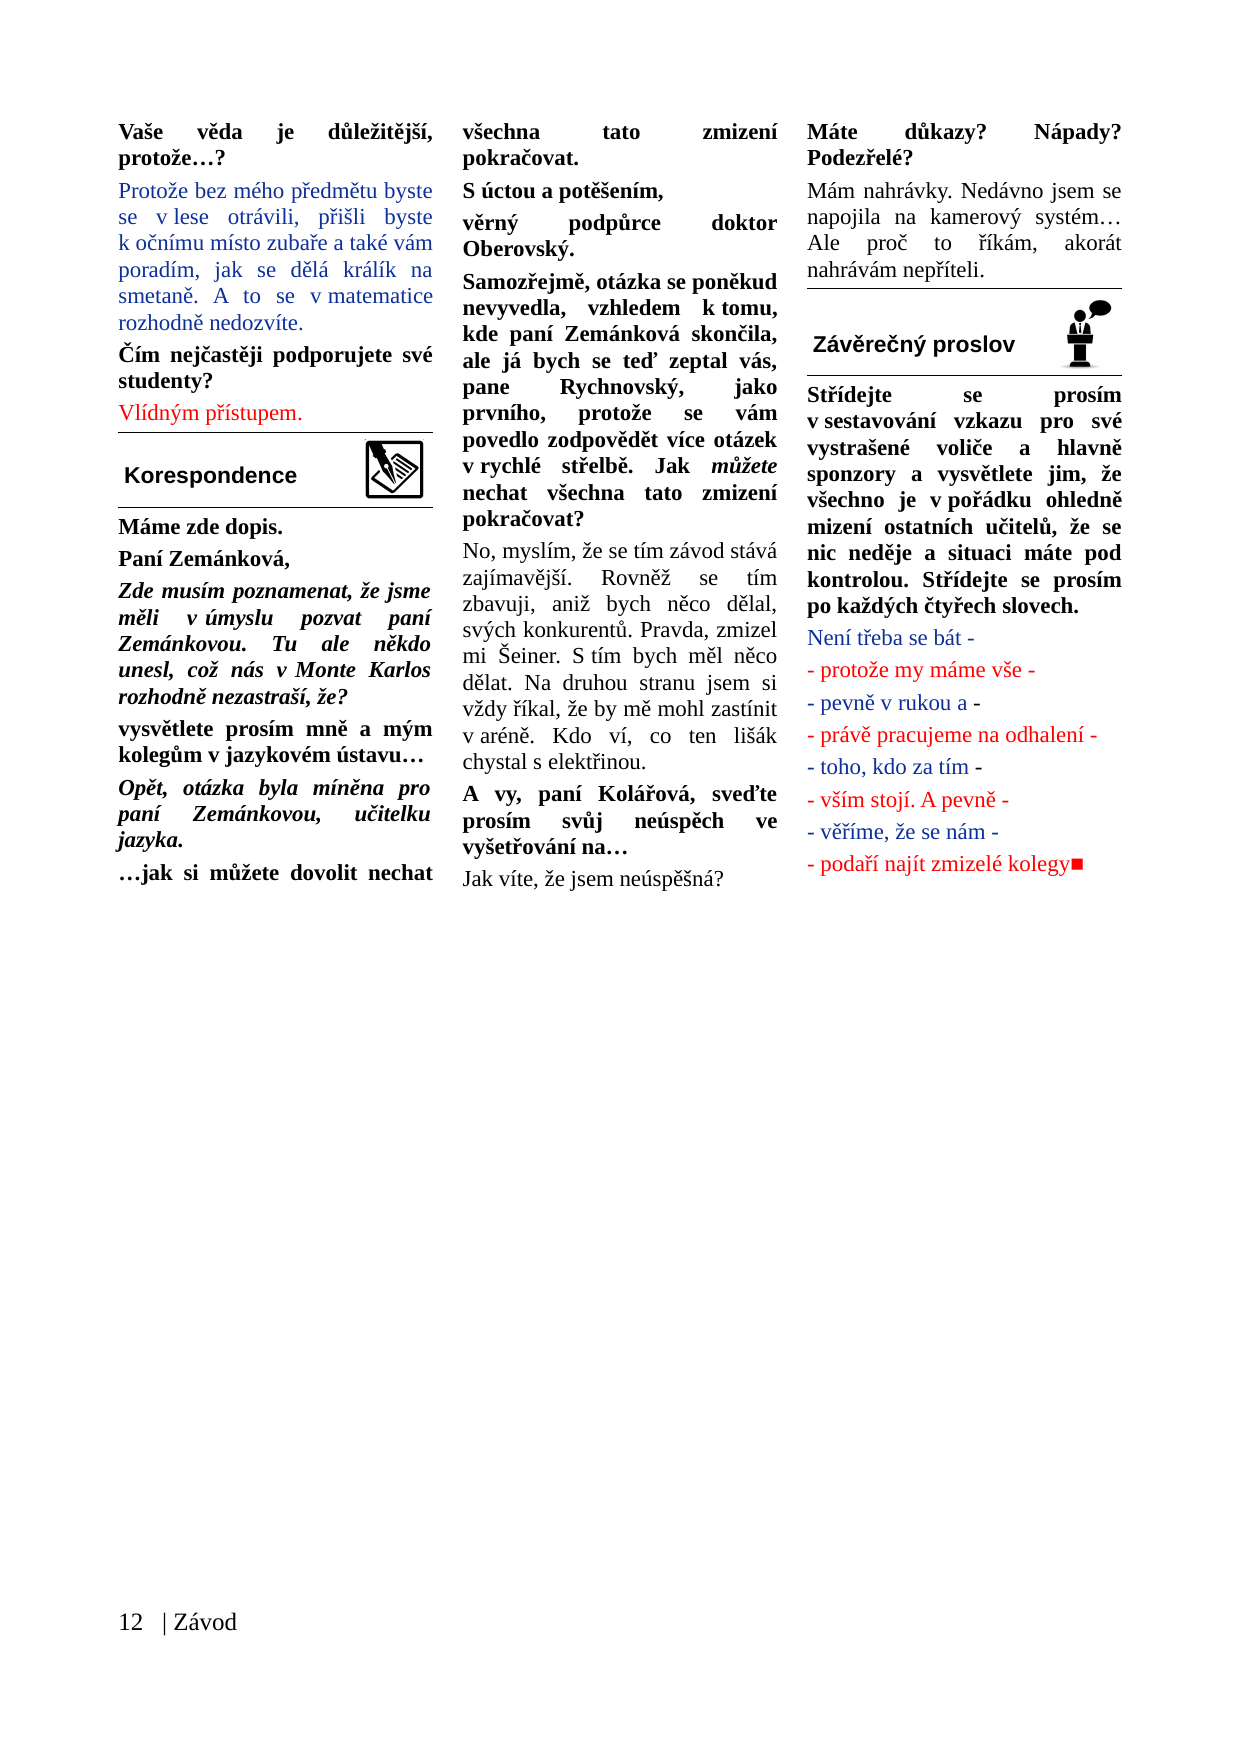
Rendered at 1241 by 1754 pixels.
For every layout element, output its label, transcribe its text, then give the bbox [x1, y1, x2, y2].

text - protože my máme vše - [807, 657, 1122, 683]
text věrný podpůrce doktor Oberovský. [462, 209, 777, 262]
text - podaří najít zmizelé kolegy■ [807, 850, 1122, 877]
text - právě pracujeme na odhalení - [807, 721, 1122, 747]
text - toho, kdo za tím - [807, 753, 1122, 780]
text - vším stojí. A pevně - [807, 786, 1122, 812]
table_header Korespondence [118, 433, 433, 507]
text No, myslím, že se tím závod stává zajímavější. Rovněž se tím zbavuji, aniž bych něco dělal, svých konkurentů. Pravda, zmizel mi Šeiner. S tím bych měl něco dělat. Na druhou stranu jsem si vždy říkal, že by mě mohl zastínit v aréně. Kdo ví, co ten lišák chystal s elektřinou. [462, 537, 777, 774]
text Čím nejčastěji podporujete své studenty? [118, 341, 433, 393]
text - pevně v rukou a - [807, 689, 1122, 715]
picture [1057, 295, 1116, 369]
text Máte důkazy? Nápady? Podezřelé? [807, 118, 1122, 171]
text Opět, otázka byla míněna pro paní Zemánkovou, učitelku jazyka. [118, 774, 433, 853]
text Vaše věda je důležitější, protože…? [118, 118, 433, 171]
text Střídejte se prosím v sestavování vzkazu pro své vystrašené voliče a hlavně sponzory a vysvětlete jim, že všechno je v pořádku ohledně mizení ostatních učitelů, že se nic neděje a situaci máte pod kontrolou. Střídejte se prosím po každých čtyřech slovech. [807, 381, 1122, 618]
table_header Závěrečný proslov [807, 289, 1122, 375]
text Vlídným přístupem. [118, 399, 433, 426]
text Jak víte, že jsem neúspěšná? [462, 865, 777, 892]
text Protože bez mého předmětu byste se v lese otrávili, přišli byste k očnímu místo zubaře a také vám poradím, jak se dělá králík na smetaně. A to se v matematice rozhodně nedozvíte. [118, 177, 433, 335]
text Není třeba se bát - [807, 624, 1122, 651]
text - věříme, že se nám - [807, 818, 1122, 844]
text A vy, paní Kolářová, sveďte prosím svůj neúspěch ve vyšetřování na… [462, 780, 777, 859]
text …jak si můžete dovolit nechat [118, 859, 433, 885]
text Samozřejmě, otázka se poněkud nevyvedla, vzhledem k tomu, kde paní Zemánková skončila, ale já bych se teď zeptal vás, pane Rychnovský, jako prvního, protože se vám povedlo zodpovědět více otázek v rychlé střelbě. Jak můžete nechat všechna tato zmizení pokračovat? [462, 268, 777, 531]
picture [364, 439, 424, 499]
text vysvětlete prosím mně a mým kolegům v jazykovém ústavu… [118, 715, 433, 768]
text všechna tato zmizení pokračovat. [462, 118, 777, 171]
text Mám nahrávky. Nedávno jsem se napojila na kamerový systém… Ale proč to říkám, akorát nahrávám nepříteli. [807, 177, 1122, 282]
text Zde musím poznamenat, že jsme měli v úmyslu pozvat paní Zemánkovou. Tu ale někdo unesl, což nás v Monte Karlos rozhodně nezastraší, že? [118, 577, 433, 709]
text S úctou a potěšením, [462, 177, 777, 203]
text Máme zde dopis. [118, 513, 433, 539]
text Paní Zemánková, [118, 545, 433, 572]
